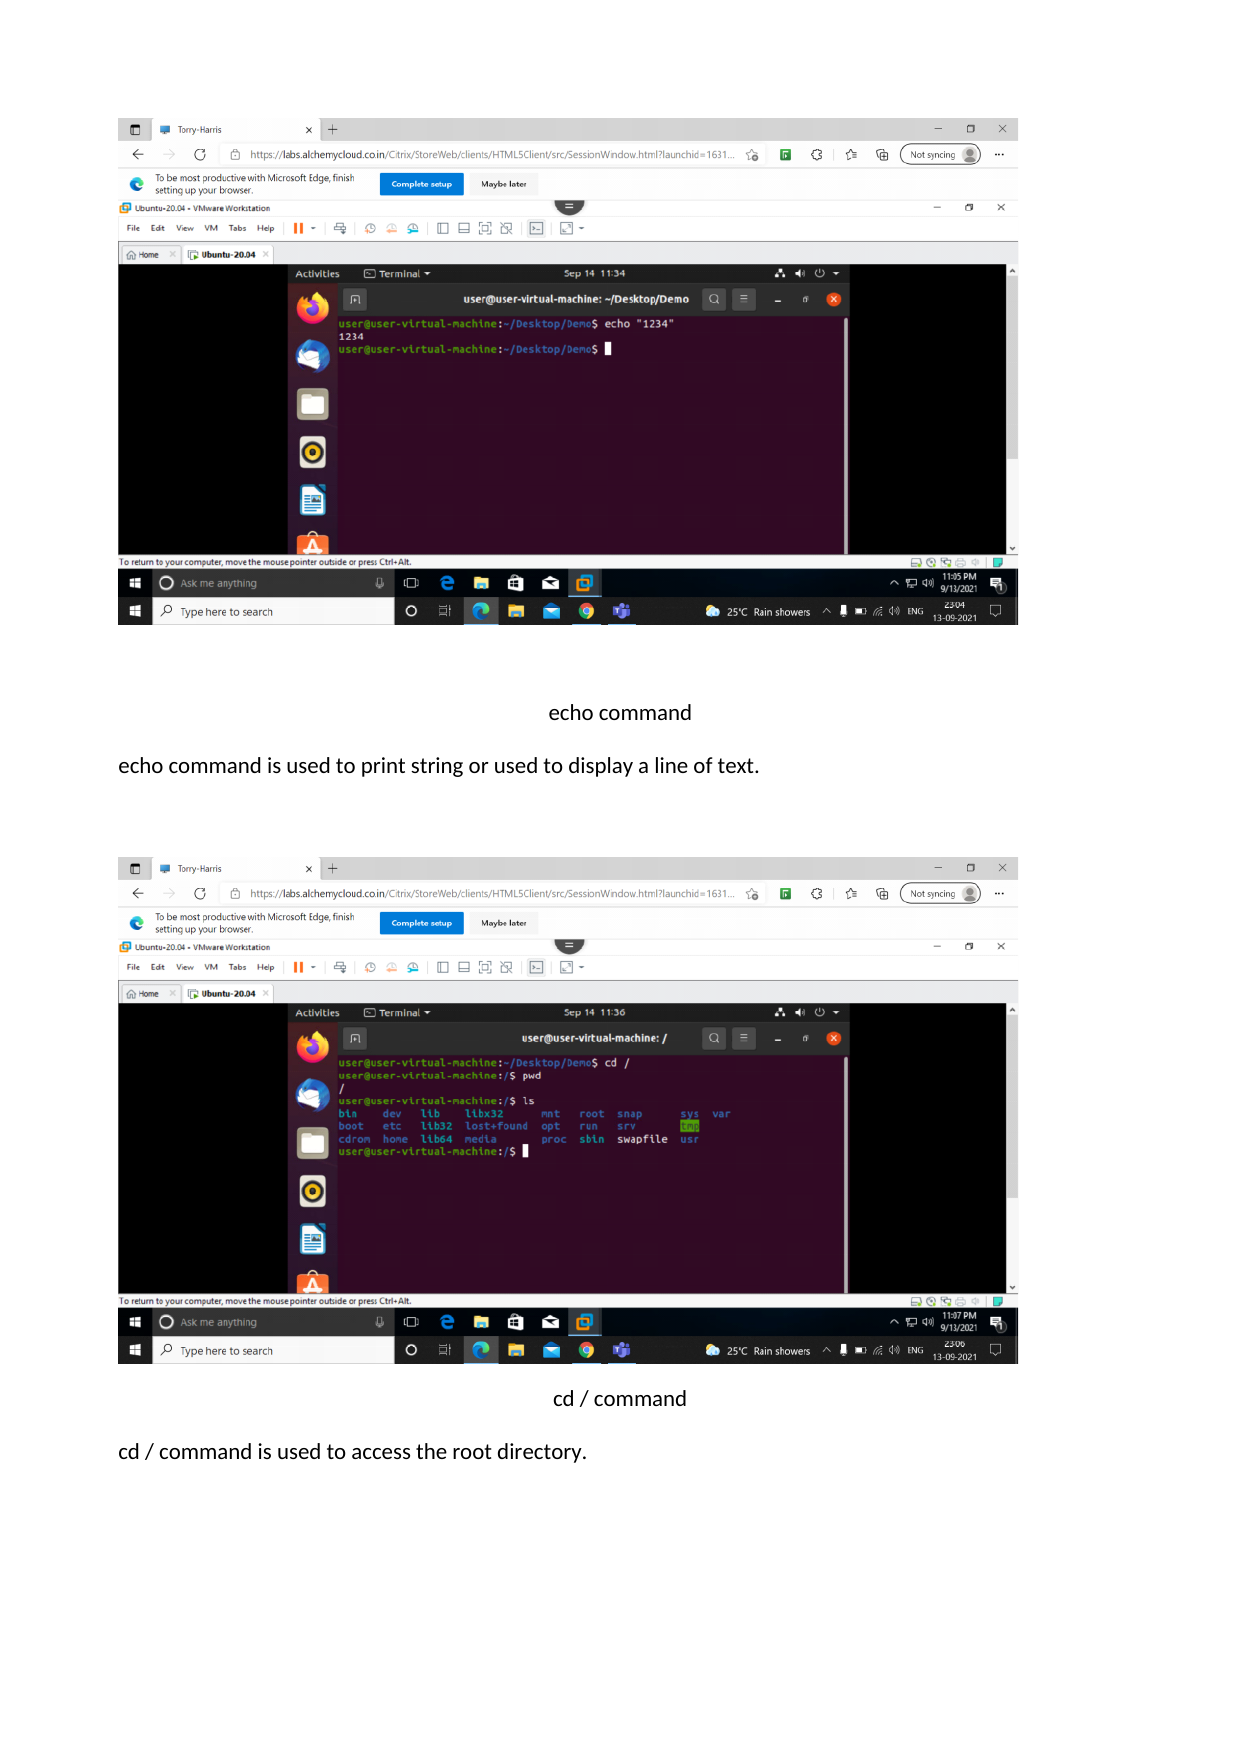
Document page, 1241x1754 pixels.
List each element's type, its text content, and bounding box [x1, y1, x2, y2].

text cd / command is used to access the root directory. [118, 1437, 1122, 1465]
text cd / command [118, 1384, 1122, 1412]
text echo command [118, 698, 1122, 726]
text echo command is used to print string or used to display a line of text. [118, 751, 1122, 779]
